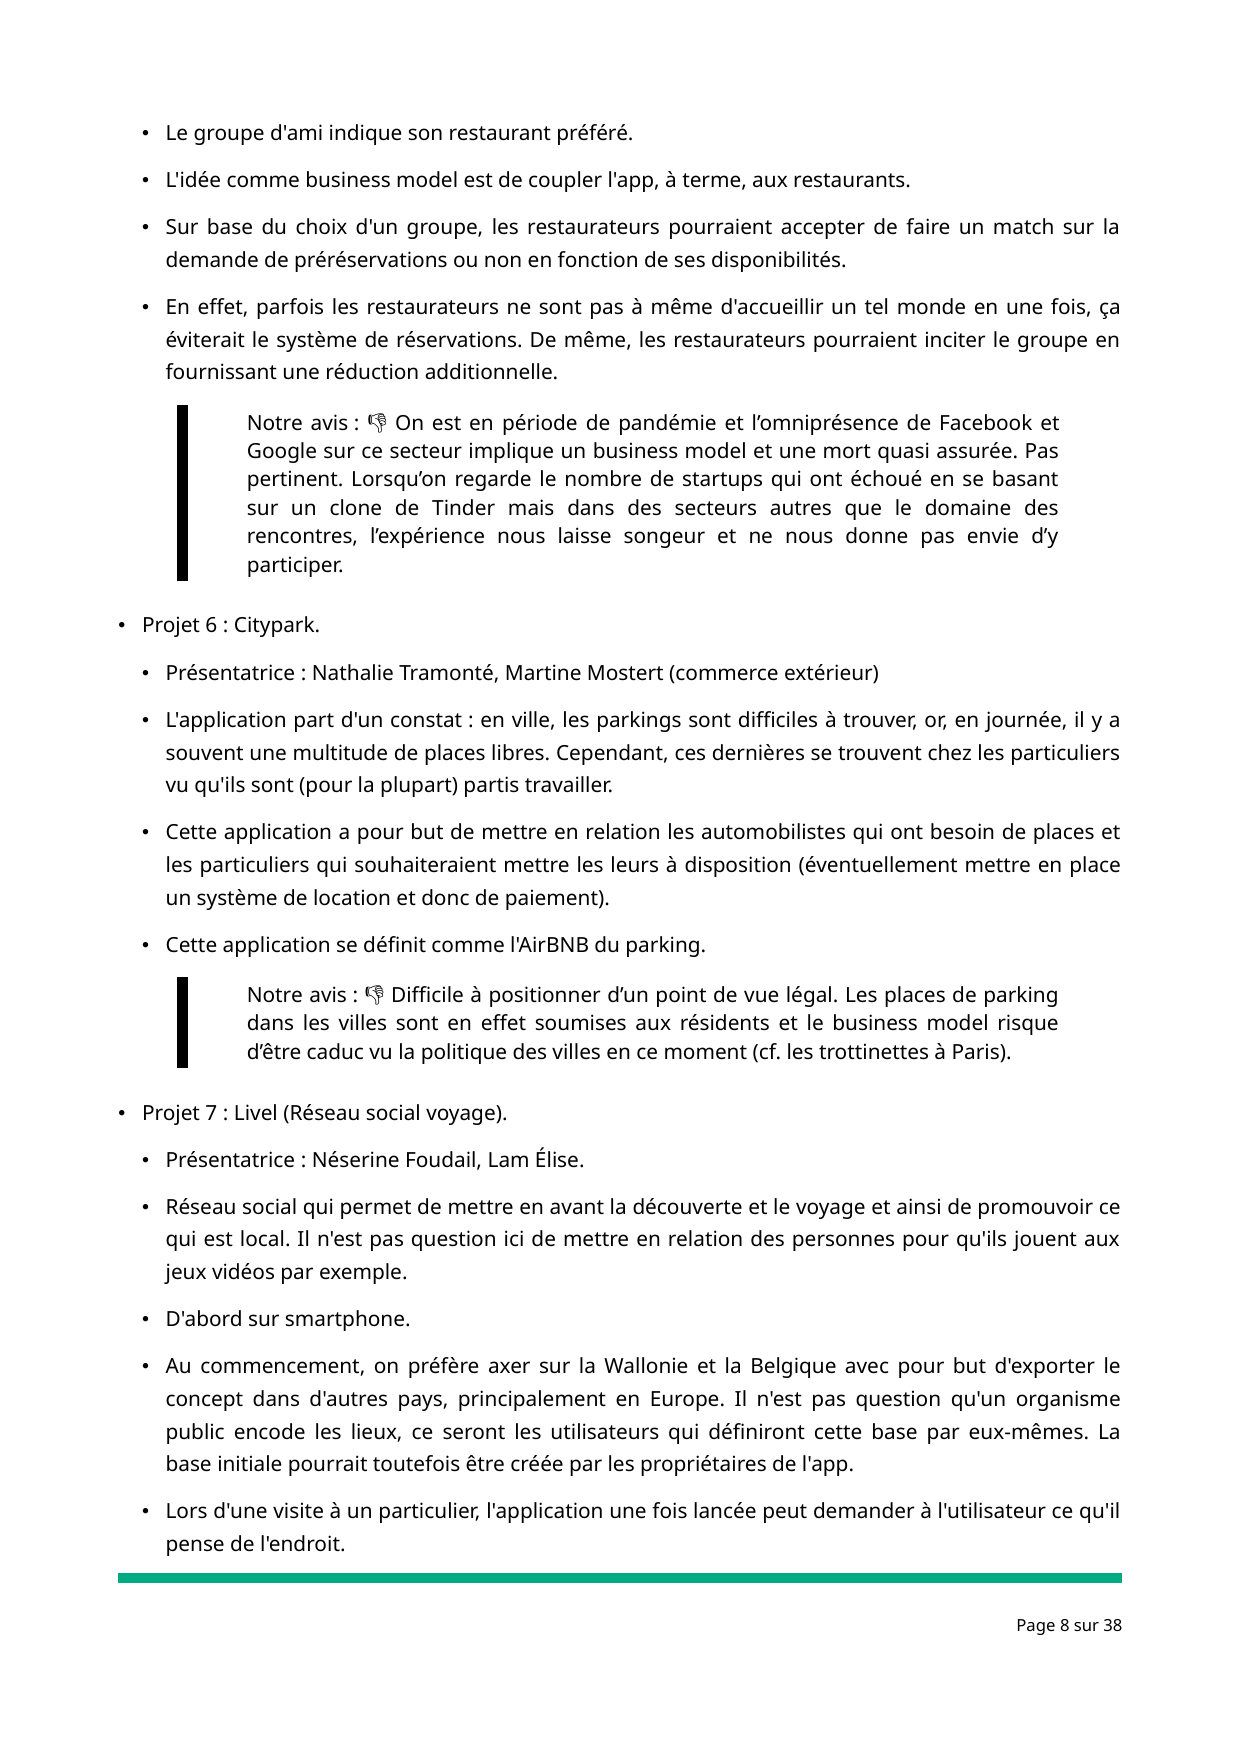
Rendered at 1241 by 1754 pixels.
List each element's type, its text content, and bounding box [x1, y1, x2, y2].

list L'application part d'un constat : en ville, les parkings sont difficiles à trouver, or, en journée, il y a souvent une multitude de places libres. Cependant, ces dernières se trouvent chez les particuliers vu qu'ils sont (pour la plupart) partis travailler. [142, 705, 1122, 799]
list Réseau social qui permet de mettre en avant la découverte et le voyage et ainsi de promouvoir ce qui est local. Il n'est pas question ici de mettre en relation des personnes pour qu'ils jouent aux jeux vidéos par exemple. [142, 1192, 1122, 1286]
list Projet 7 : Livel (Réseau social voyage). [118, 1098, 1122, 1126]
list Au commencement, on préfère axer sur la Wallonie et la Belgique avec pour but d'exporter le concept dans d'autres pays, principalement en Europe. Il n'est pas question qu'un organisme public encode les lieux, ce seront les utilisateurs qui définiront cette base par eux-mêmes. La base initiale pourrait toutefois être créée par les propriétaires de l'app. [142, 1352, 1122, 1478]
list Projet 6 : Citypark. [118, 611, 1122, 639]
list L'idée comme business model est de coupler l'app, à terme, aux restaurants. [142, 165, 1122, 194]
list Le groupe d'ami indique son restaurant préféré. [142, 118, 1122, 147]
list En effet, parfois les restaurateurs ne sont pas à même d'accueillir un tel monde en une fois, ça éviterait le système de réservations. De même, les restaurateurs pourraient inciter le groupe en fournissant une réduction additionnelle. [142, 292, 1122, 386]
list D'abord sur smartphone. [142, 1304, 1122, 1333]
list Cette application se définit comme l'AirBNB du parking. [142, 930, 1122, 958]
list Sur base du choix d'un groupe, les restaurateurs pourraient accepter de faire un match sur la demande de préréservations ou non en fonction de ses disponibilités. [142, 212, 1122, 273]
list Cette application a pour but de mettre en relation les automobilistes qui ont besoin de places et les particuliers qui souhaiteraient mettre les leurs à disposition (éventuellement mettre en place un système de location et donc de paiement). [142, 817, 1122, 911]
text Notre avis : 👎 On est en période de pandémie et l’omniprésence de Facebook et Google sur ce secteur implique un business model et une mort quasi assurée. Pas pertinent. Lorsqu’on regarde le nombre de startups qui ont échoué en se basant sur un clone de Tinder mais dans des secteurs autres que le domaine des rencontres, l’expérience nous laisse songeur et ne nous donne pas envie d’y participer. [188, 405, 1063, 581]
list Présentatrice : Néserine Foudail, Lam Élise. [142, 1145, 1122, 1173]
list Lors d'une visite à un particulier, l'application une fois lancée peut demander à l'utilisateur ce qu'il pense de l'endroit. [142, 1497, 1122, 1558]
list Présentatrice : Nathalie Tramonté, Martine Mostert (commerce extérieur) [142, 658, 1122, 686]
text Notre avis : 👎 Difficile à positionner d’un point de vue légal. Les places de parking dans les villes sont en effet soumises aux résidents et le business model risque d’être caduc vu la politique des villes en ce moment (cf. les trottinettes à Paris). [188, 977, 1063, 1068]
